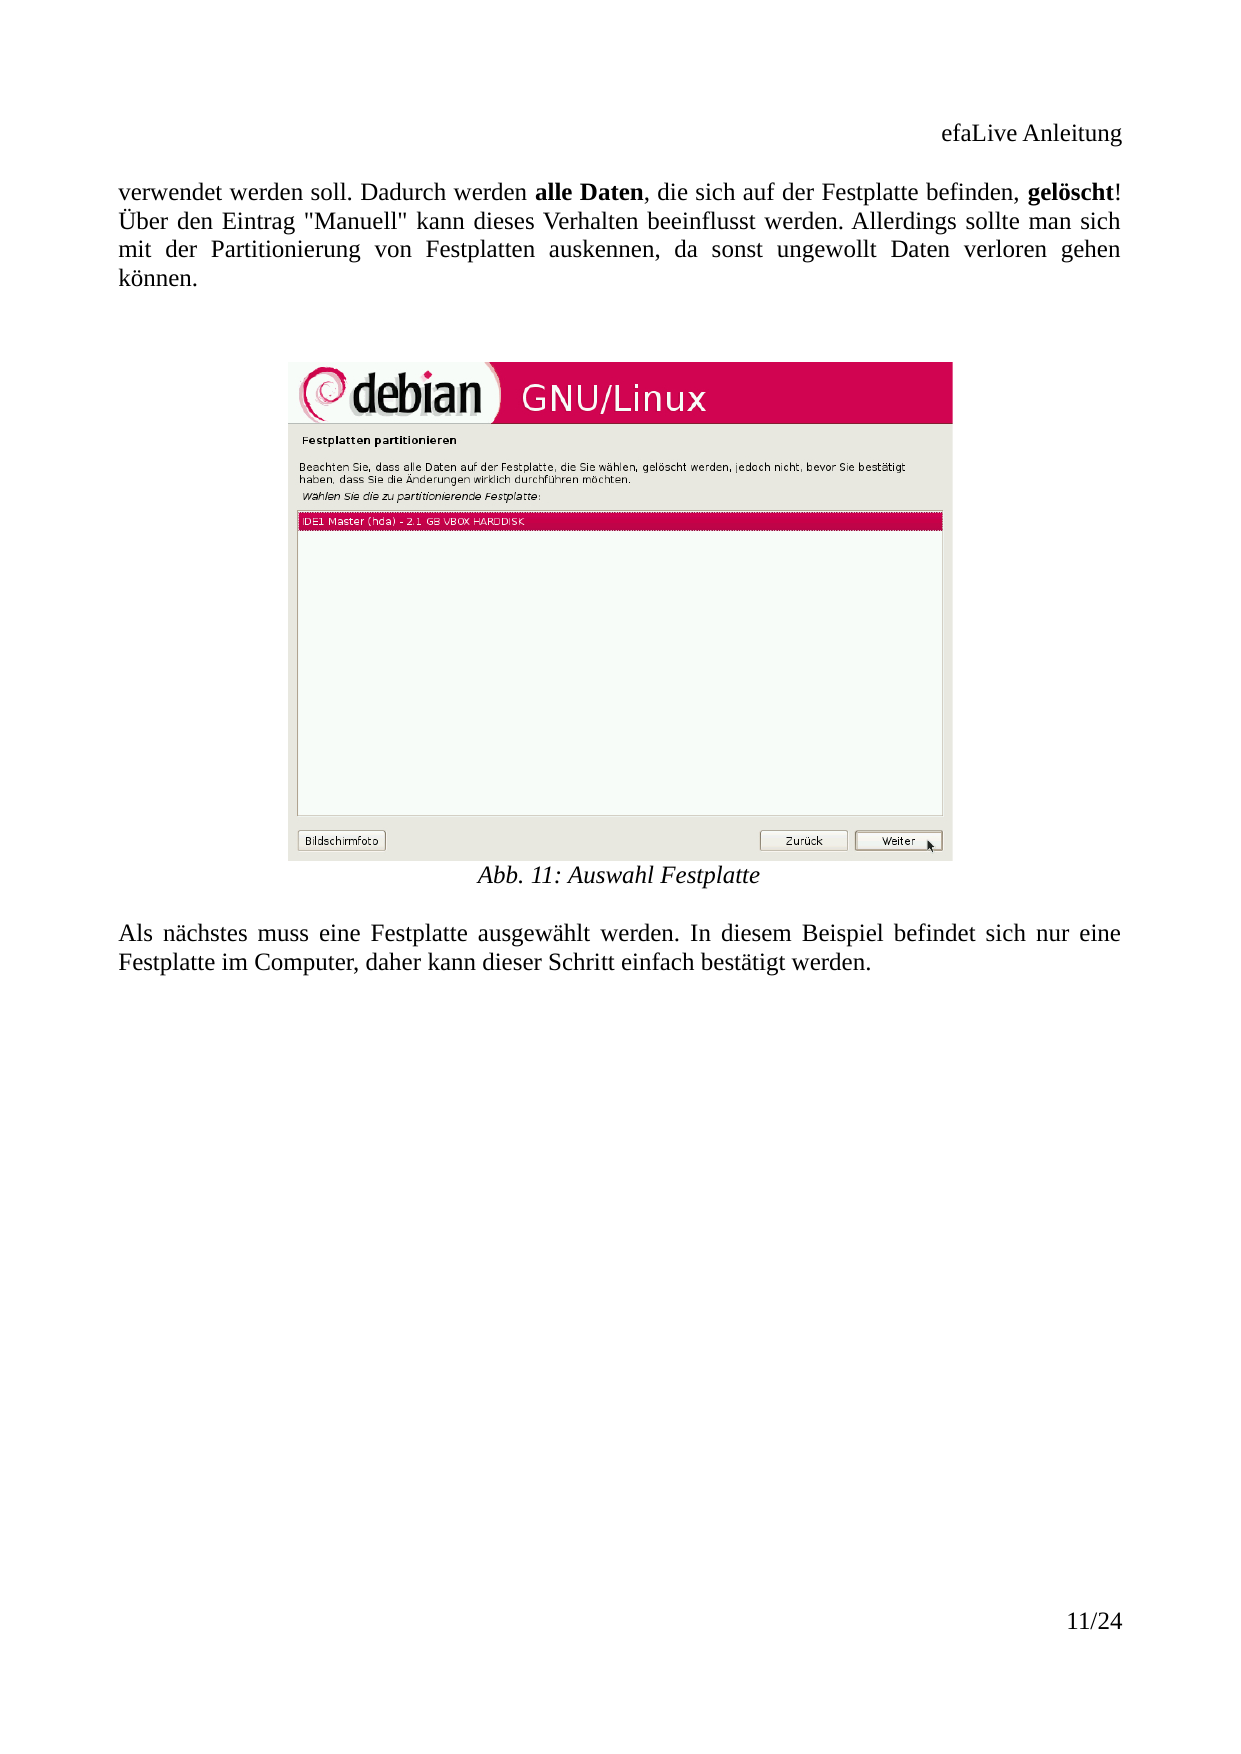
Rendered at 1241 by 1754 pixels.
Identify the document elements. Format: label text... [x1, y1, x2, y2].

picture [288, 362, 953, 861]
text Als nächstes muss eine Festplatte ausgewählt werden. In diesem Beispiel befindet sich nur eine Festplatte im Computer, daher kann dieser Schritt einfach bestätigt werden. [118, 918, 1122, 976]
text verwendet werden soll. Dadurch werden alle Daten, die sich auf der Festplatte befinden, gelöscht! Über den Eintrag "Manuell" kann dieses Verhalten beeinflusst werden. Allerdings sollte man sich mit der Partitionierung von Festplatten auskennen, da sonst ungewollt Daten verloren gehen können. [118, 177, 1122, 292]
text Abb. 11: Auswahl Festplatte [288, 861, 952, 889]
